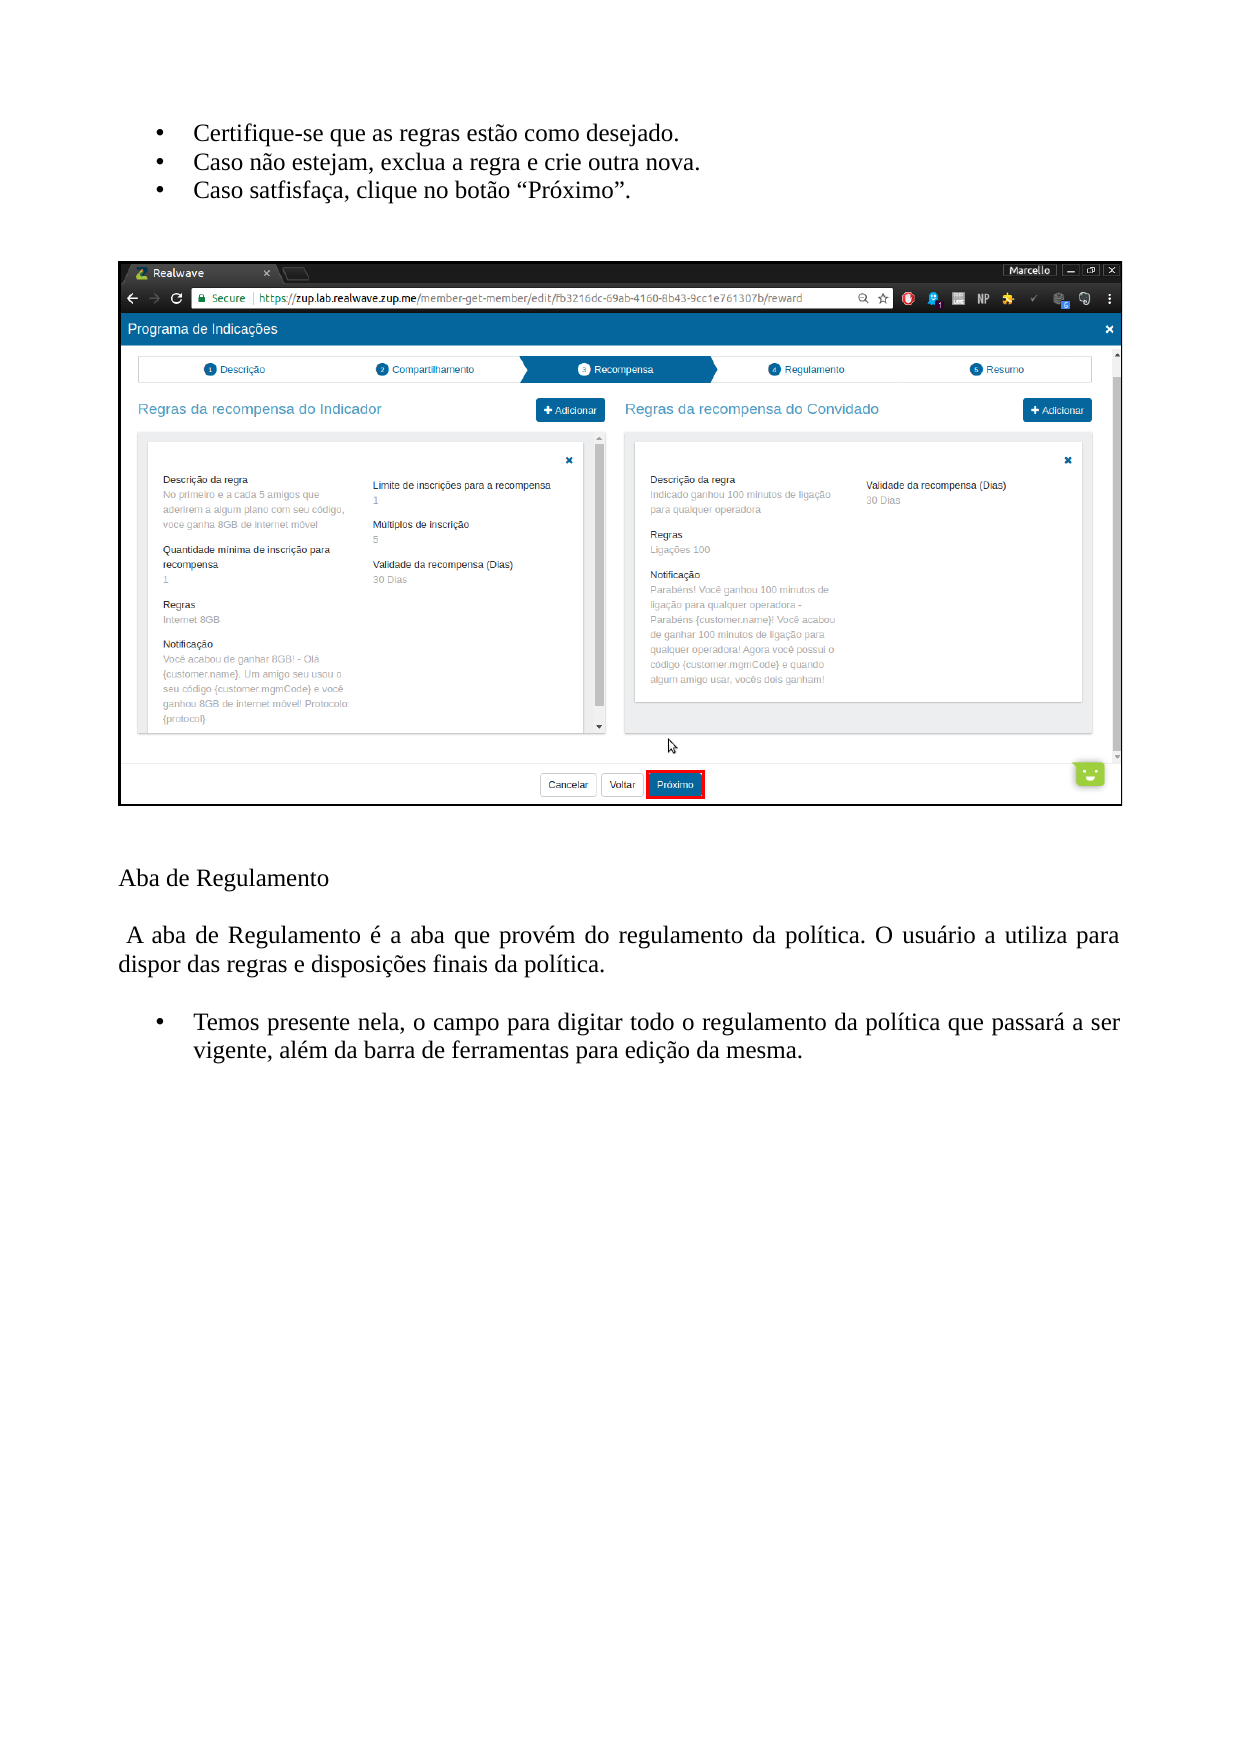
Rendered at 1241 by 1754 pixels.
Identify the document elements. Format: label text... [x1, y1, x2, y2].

text Aba de Regulamento [118, 863, 1122, 892]
list Temos presente nela, o campo para digitar todo o regulamento da política que passará a ser vigente, além da barra de ferramentas para edição da mesma. [156, 1007, 1122, 1064]
list Caso não estejam, exclua a regra e crie outra nova. [156, 147, 1122, 176]
list Certifique-se que as regras estão como desejado. [156, 118, 1122, 147]
text A aba de Regulamento é a aba que provém do regulamento da política. O usuário a utiliza para dispor das regras e disposições finais da política. [118, 920, 1122, 978]
list Caso satfisfaça, clique no botão “Próximo”. [156, 176, 1122, 204]
picture [118, 261, 1123, 806]
